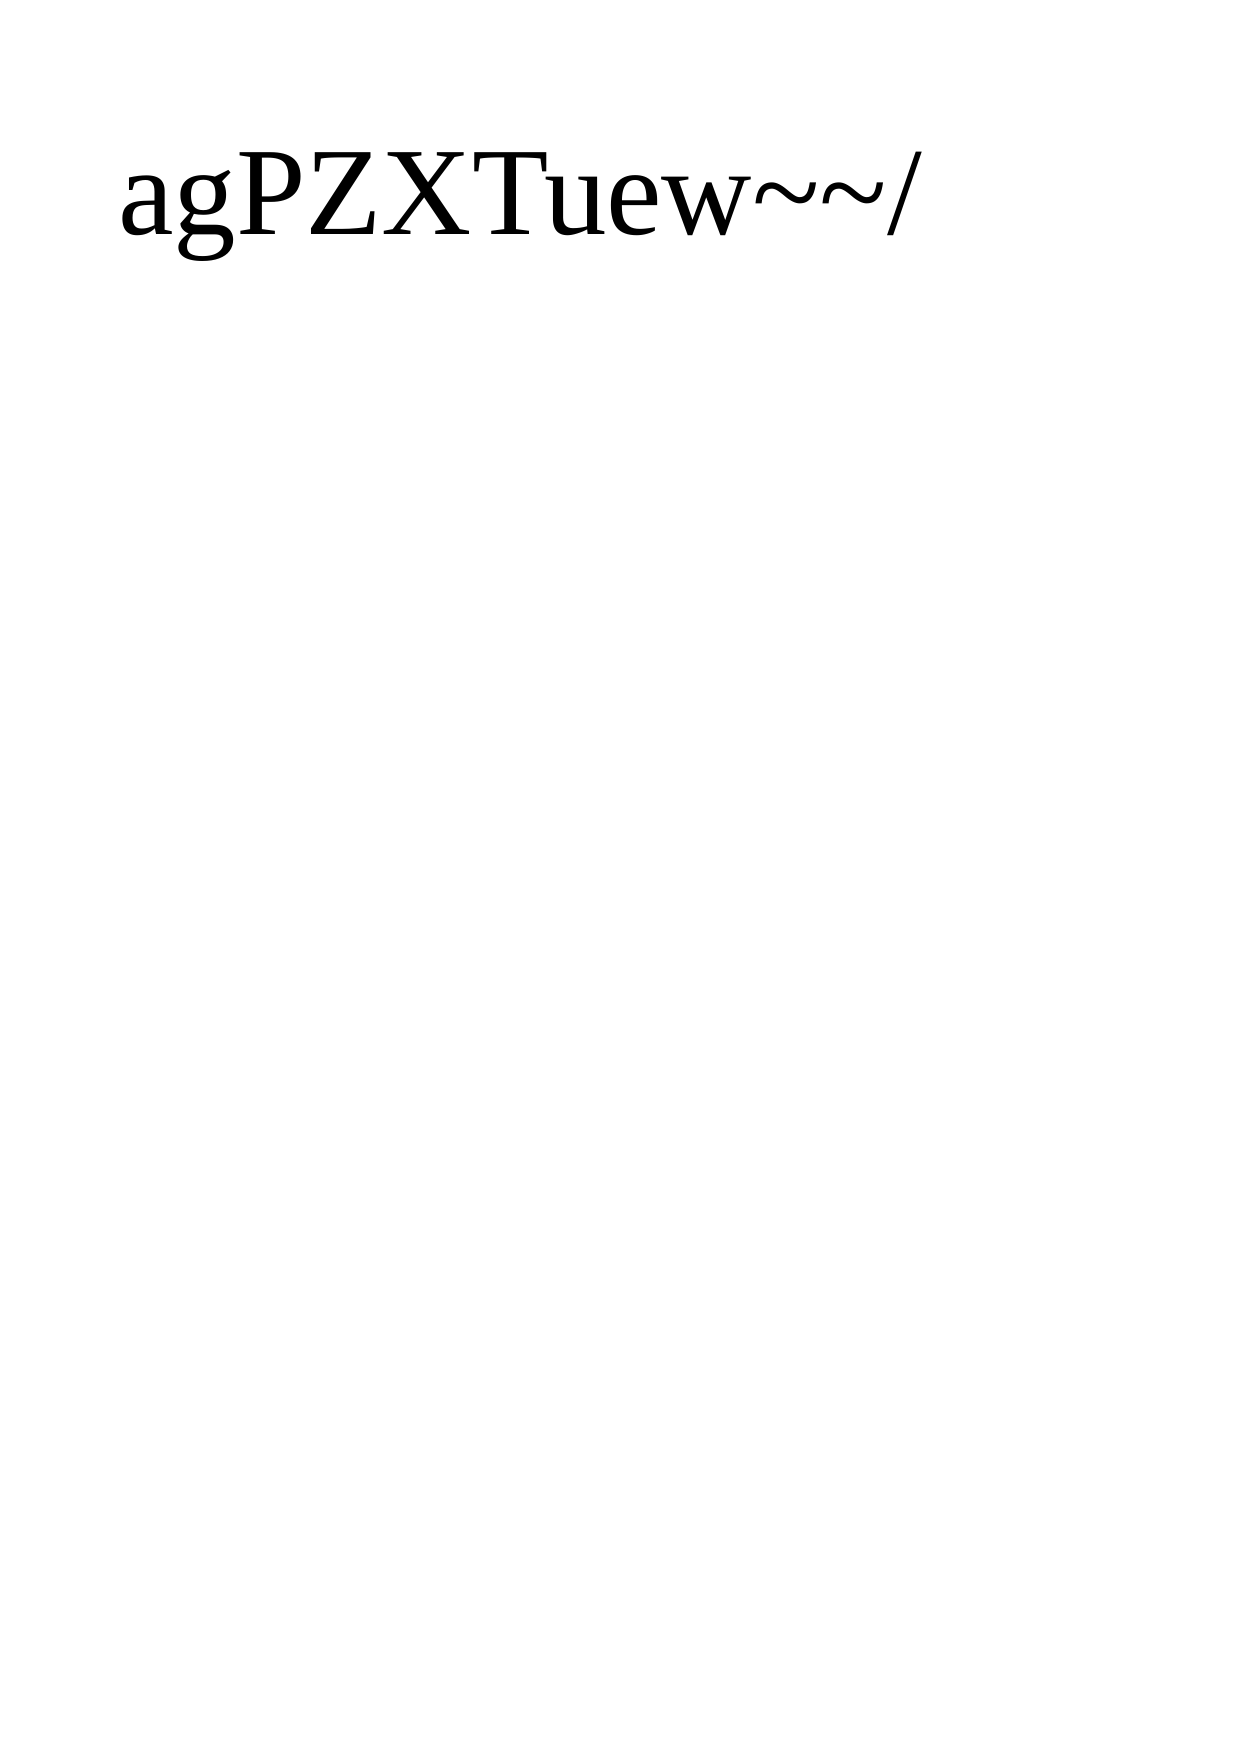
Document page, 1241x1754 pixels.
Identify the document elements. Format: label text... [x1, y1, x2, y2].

text agPZXTuew~~/ [118, 118, 1122, 262]
